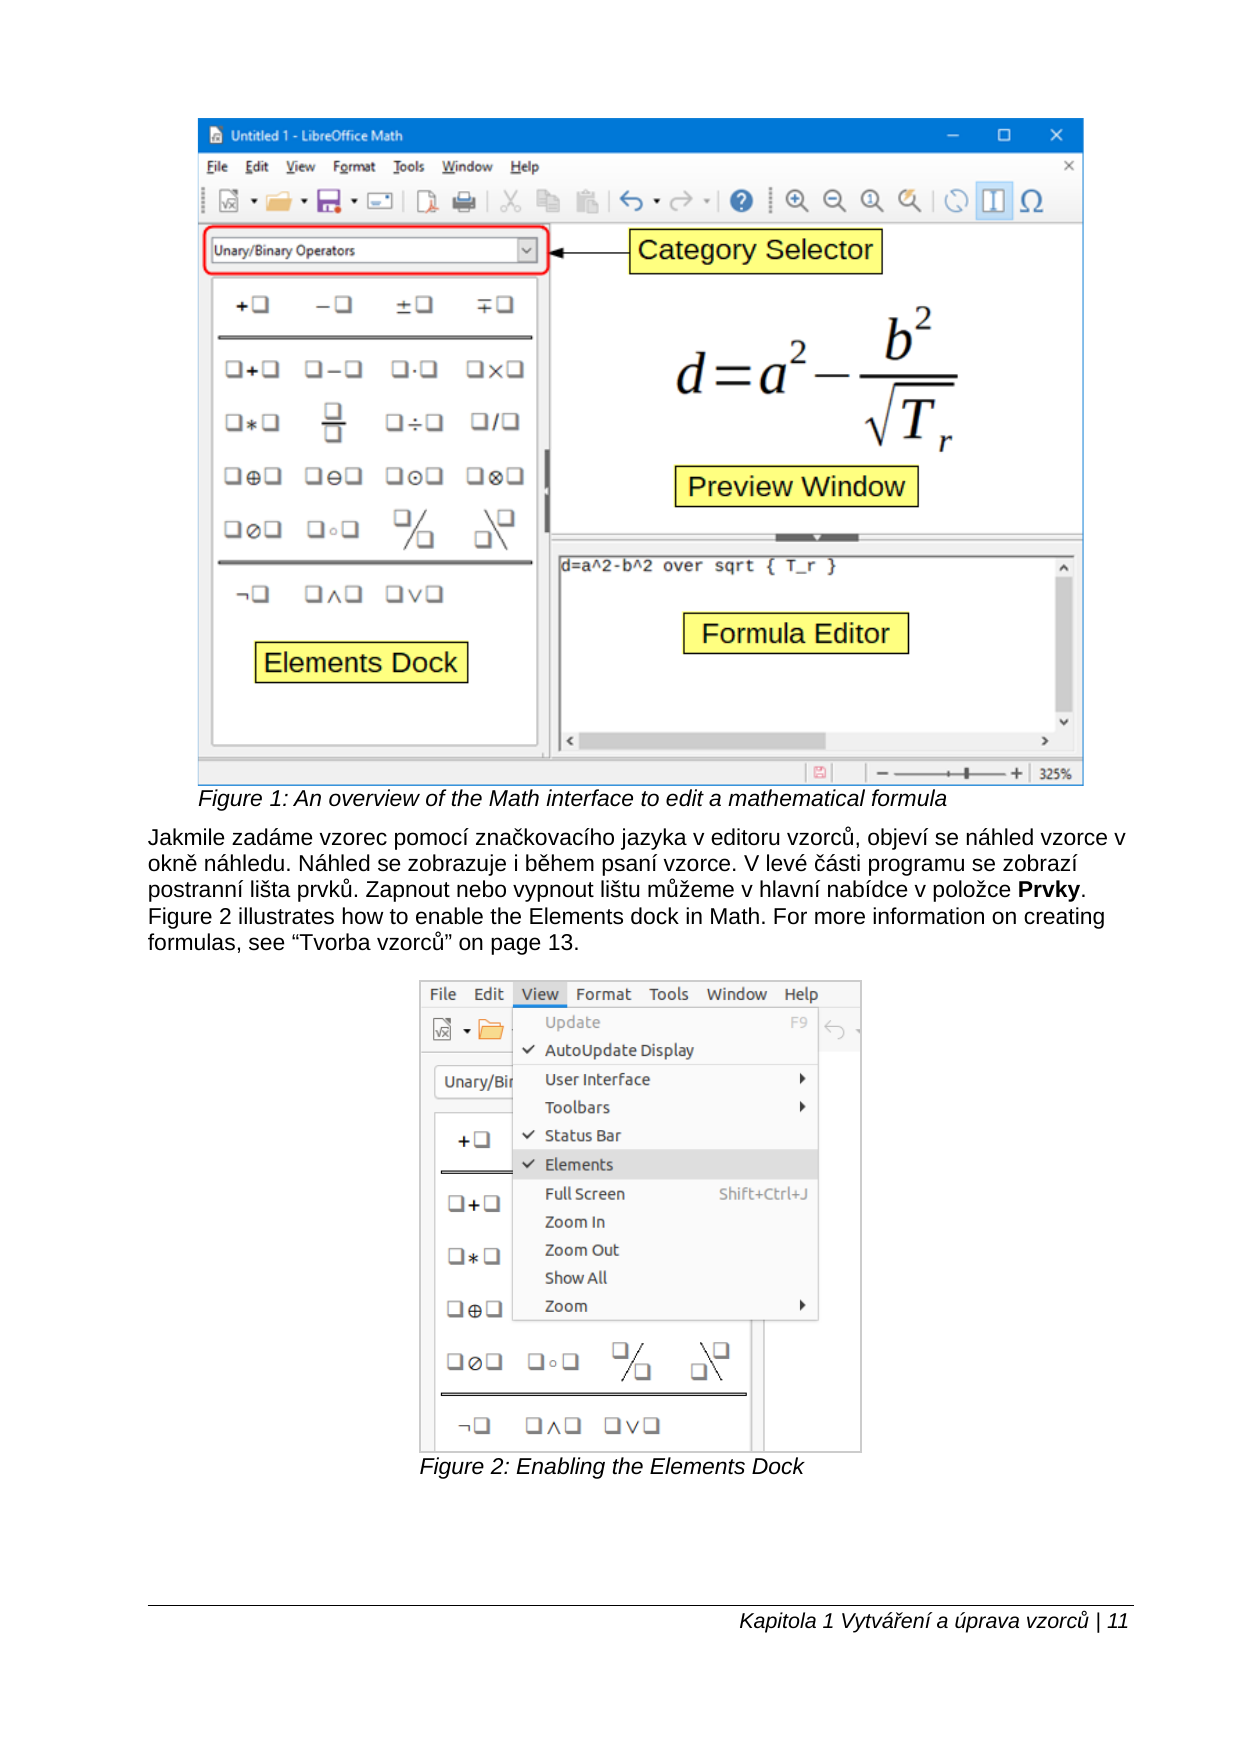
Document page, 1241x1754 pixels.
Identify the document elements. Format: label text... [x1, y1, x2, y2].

text Jakmile zadáme vzorec pomocí značkovacího jazyka v editoru vzorců, objeví se náhled vzorce v okně náhledu. Náhled se zobrazuje i během psaní vzorce. V levé části programu se zobrazí postranní lišta prvků. Zapnout nebo vypnout lištu můžeme v hlavní nabídce v položce Prvky. Figure 2 illustrates how to enable the Elements dock in Math. For more information on creating formulas, see “Creating formulas” on page 13. [148, 824, 1134, 956]
picture [197, 118, 1084, 786]
picture [421, 982, 860, 1451]
text Figure 1: An overview of the Math interface to edit a mathematical formula [198, 786, 1084, 812]
text Figure 2: Enabling the Elements Dock [419, 1453, 862, 1479]
